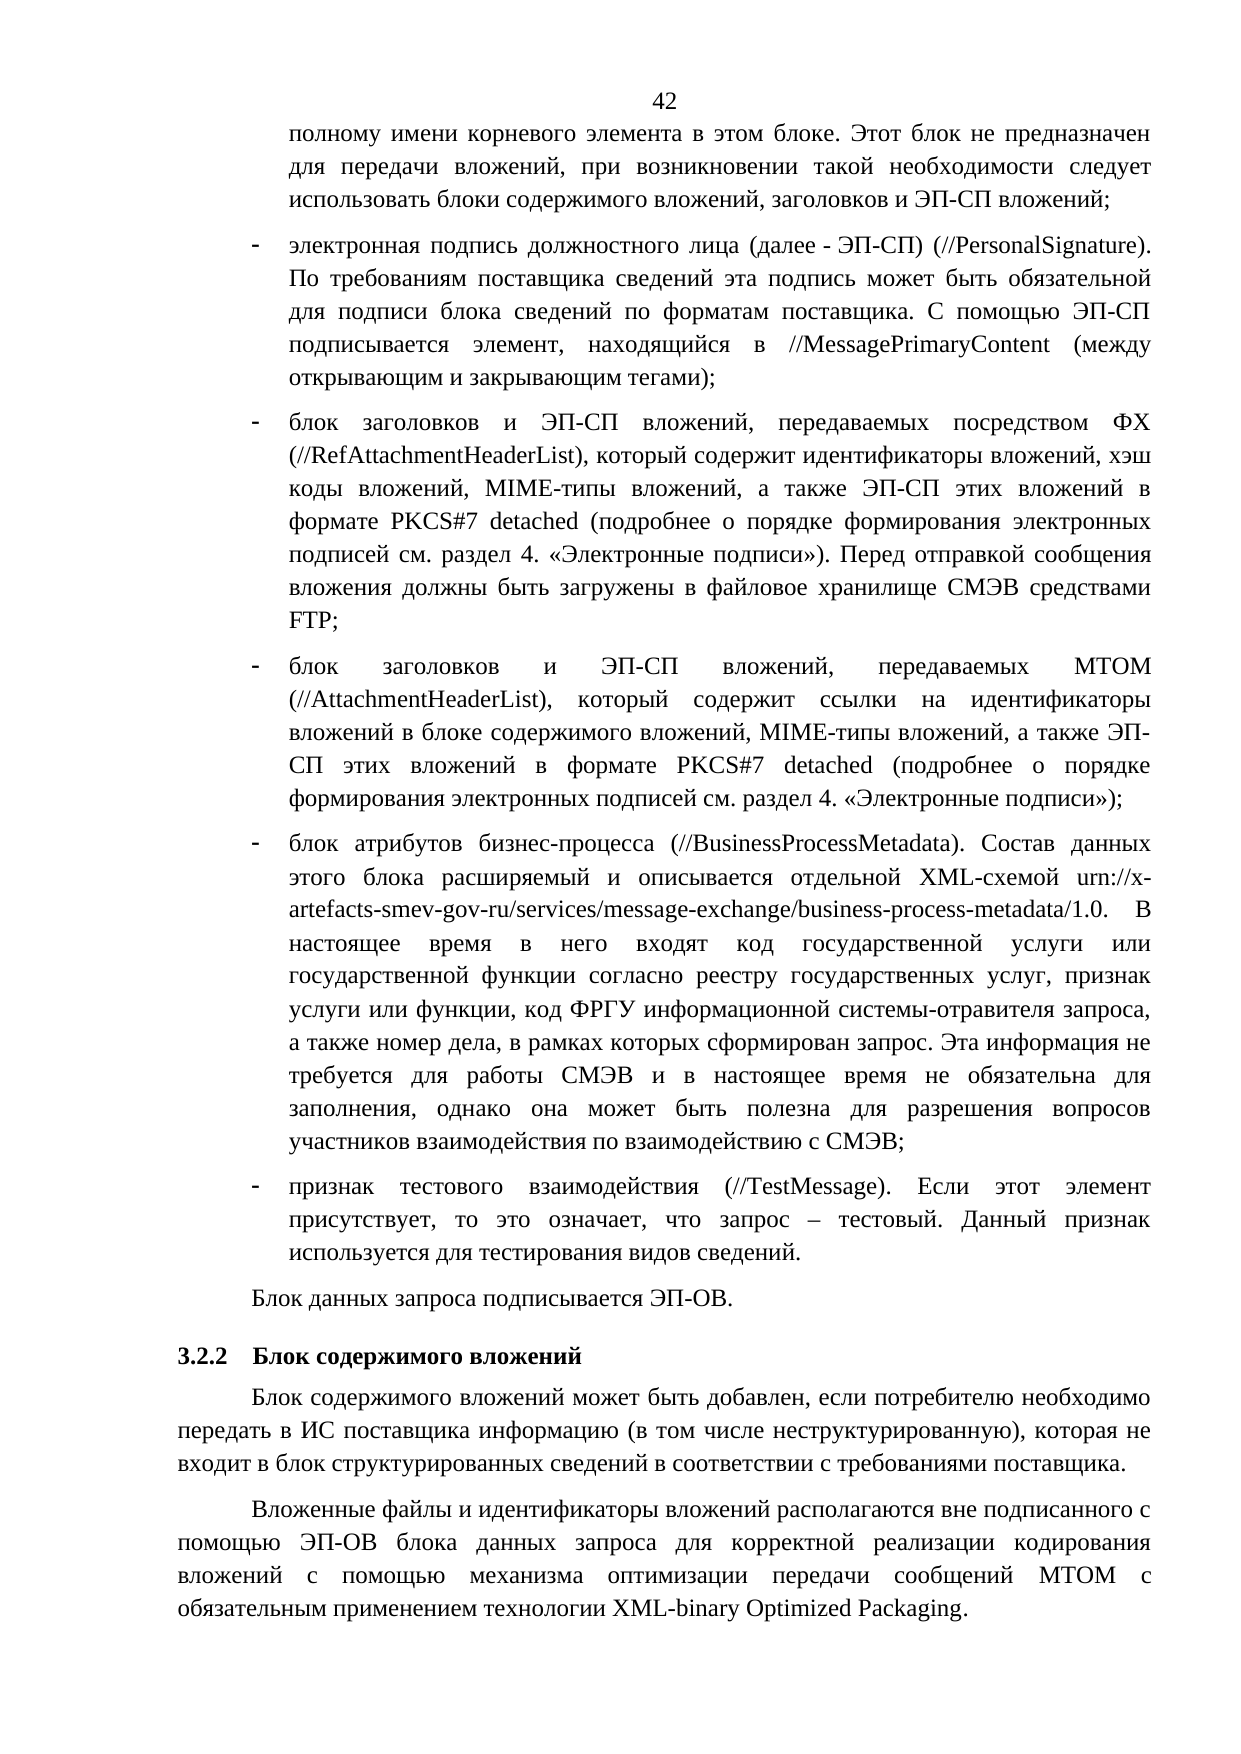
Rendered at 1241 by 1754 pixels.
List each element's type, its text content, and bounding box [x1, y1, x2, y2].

list полному имени корневого элемента в этом блоке. Этот блок не предназначен для передачи вложений, при возникновении такой необходимости следует использовать блоки содержимого вложений, заголовков и ЭП-СП вложений; [251, 118, 1152, 213]
list блок заголовков и ЭП-СП вложений, передаваемых посредством ФХ (//RefAttachmentHeaderList), который содержит идентификаторы вложений, хэш коды вложений, MIME-типы вложений, а также ЭП-СП этих вложений в формате PKCS#7 detached (подробнее о порядке формирования электронных подписей см. раздел 4. «Электронные подписи»). Перед отправкой сообщения вложения должны быть загружены в файловое хранилище СМЭВ средствами FTP; [251, 407, 1152, 634]
list блок заголовков и ЭП-СП вложений, передаваемых MTOM (//AttachmentHeaderList), который содержит ссылки на идентификаторы вложений в блоке содержимого вложений, MIME-типы вложений, а также ЭП-СП этих вложений в формате PKCS#7 detached (подробнее о порядке формирования электронных подписей см. раздел 4. «Электронные подписи»); [251, 651, 1152, 812]
list Блок данных запроса подписывается ЭП-ОВ. [251, 1283, 1152, 1312]
list электронная подпись должностного лица (далее - ЭП-СП) (//PersonalSignature). По требованиям поставщика сведений эта подпись может быть обязательной для подписи блока сведений по форматам поставщика. С помощью ЭП-СП подписывается элемент, находящийся в //MessagePrimaryContent (между открывающим и закрывающим тегами); [251, 230, 1152, 391]
subtitle Блок содержимого вложений [177, 1341, 1152, 1369]
list признак тестового взаимодействия (//TestMessage). Если этот элемент присутствует, то это означает, что запрос – тестовый. Данный признак используется для тестирования видов сведений. [251, 1171, 1152, 1266]
text Блок содержимого вложений может быть добавлен, если потребителю необходимо передать в ИС поставщика информацию (в том числе неструктурированную), которая не входит в блок структурированных сведений в соответствии с требованиями поставщика. [177, 1382, 1152, 1477]
text Вложенные файлы и идентификаторы вложений располагаются вне подписанного с помощью ЭП-ОВ блока данных запроса для корректной реализации кодирования вложений с помощью механизма оптимизации передачи сообщений MTOM с обязательным применением технологии XML-binary Optimized Packaging. [177, 1494, 1152, 1621]
list блок атрибутов бизнес-процесса (//BusinessProcessMetadata). Состав данных этого блока расширяемый и описывается отдельной XML-схемой urn://x-artefacts-smev-gov-ru/services/message-exchange/business-process-metadata/1.0. В настоящее время в него входят код государственной услуги или государственной функции согласно реестру государственных услуг, признак услуги или функции, код ФРГУ информационной системы-отравителя запроса, а также номер дела, в рамках которых сформирован запрос. Эта информация не требуется для работы СМЭВ и в настоящее время не обязательна для заполнения, однако она может быть полезна для разрешения вопросов участников взаимодействия по взаимодействию с СМЭВ; [251, 828, 1152, 1154]
